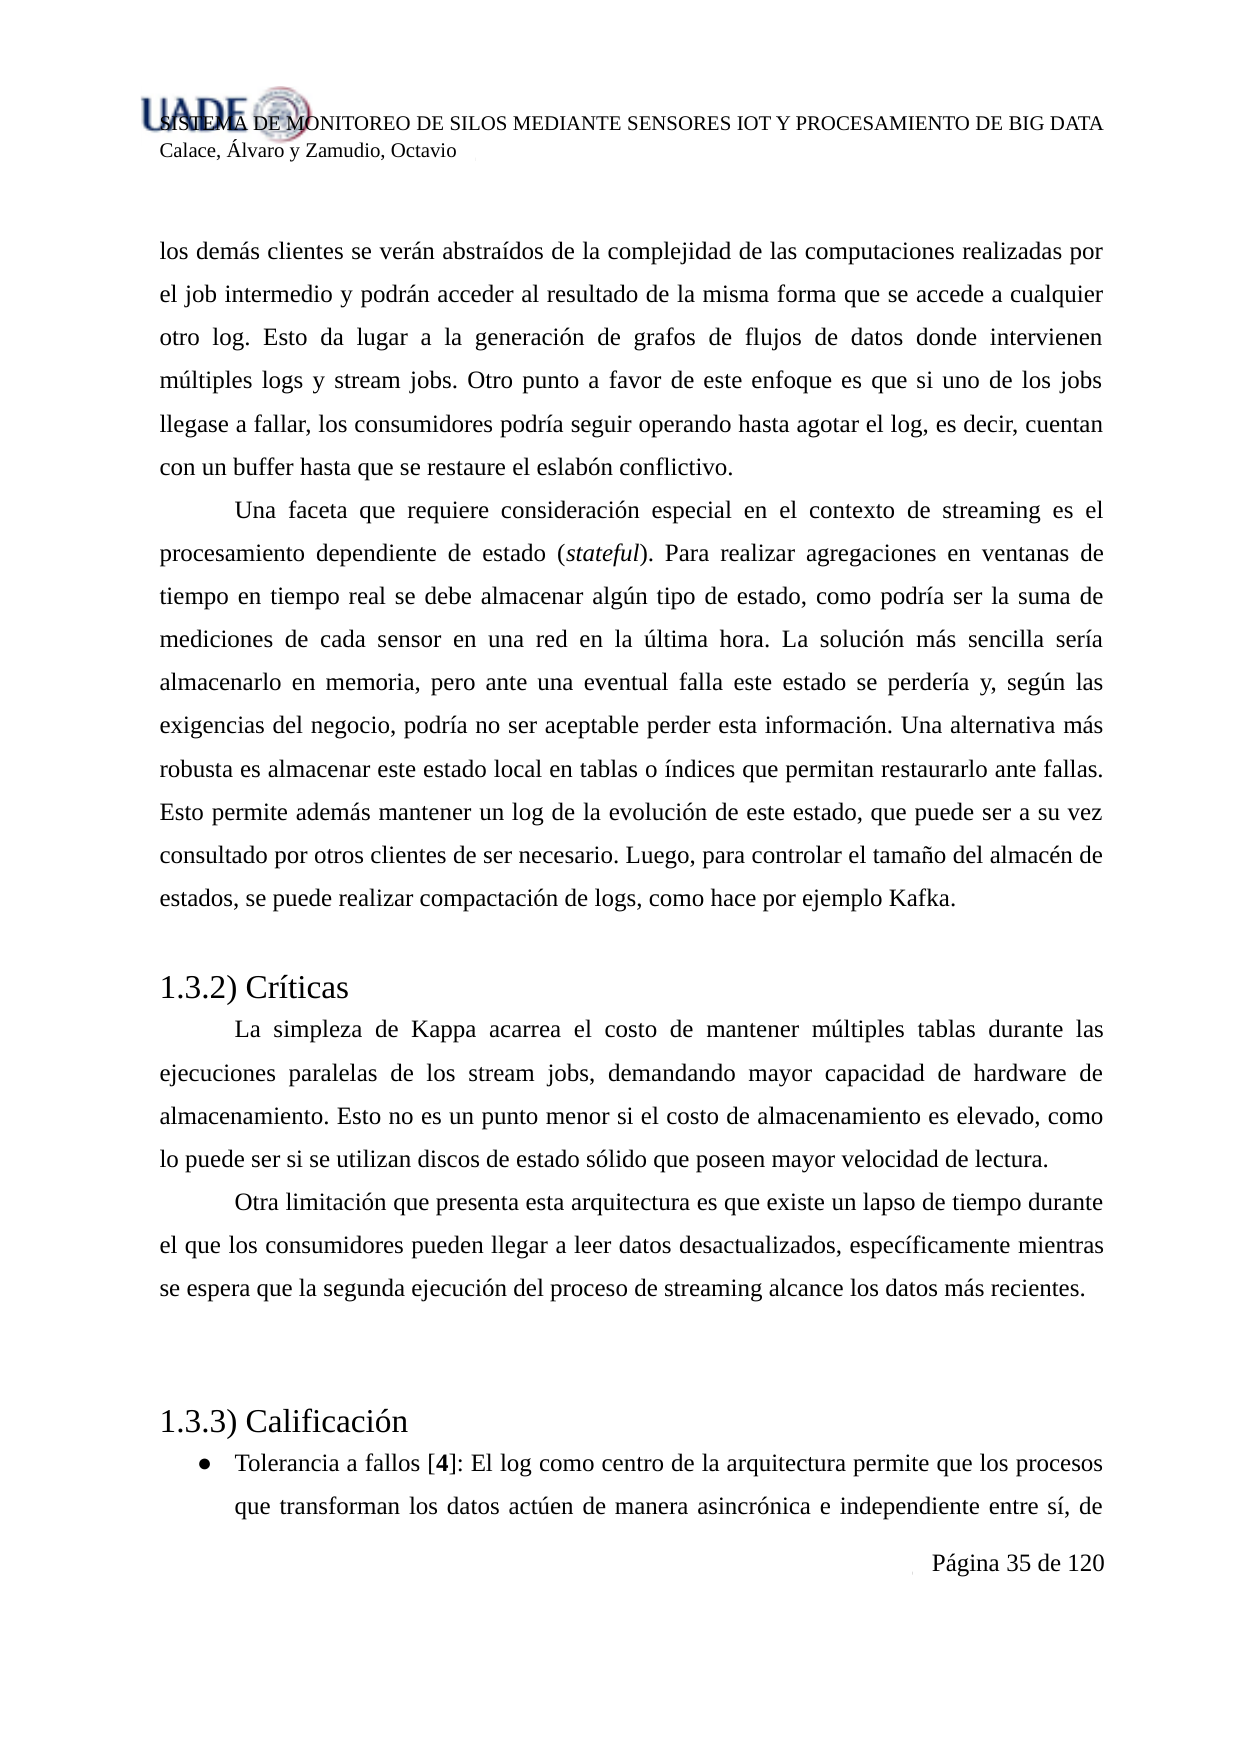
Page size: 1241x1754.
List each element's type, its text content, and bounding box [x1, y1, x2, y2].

subtitle 1.3.2) Críticas [159, 968, 1104, 1006]
text Una faceta que requiere consideración especial en el contexto de streaming es el procesamiento dependiente de estado (stateful). Para realizar agregaciones en ventanas de tiempo en tiempo real se debe almacenar algún tipo de estado, como podría ser la suma de mediciones de cada sensor en una red en la última hora. La solución más sencilla sería almacenarlo en memoria, pero ante una eventual falla este estado se perdería y, según las exigencias del negocio, podría no ser aceptable perder esta información. Una alternativa más robusta es almacenar este estado local en tablas o índices que permitan restaurarlo ante fallas. Esto permite además mantener un log de la evolución de este estado, que puede ser a su vez consultado por otros clientes de ser necesario. Luego, para controlar el tamaño del almacén de estados, se puede realizar compactación de logs, como hace por ejemplo Kafka. [159, 495, 1104, 912]
text los demás clientes se verán abstraídos de la complejidad de las computaciones realizadas por el job intermedio y podrán acceder al resultado de la misma forma que se accede a cualquier otro log. Esto da lugar a la generación de grafos de flujos de datos donde intervienen múltiples logs y stream jobs. Otro punto a favor de este enfoque es que si uno de los jobs llegase a fallar, los consumidores podría seguir operando hasta agotar el log, es decir, cuentan con un buffer hasta que se restaure el eslabón conflictivo. [159, 236, 1104, 481]
subtitle 1.3.3) Calificación [159, 1401, 1104, 1439]
text Otra limitación que presenta esta arquitectura es que existe un lapso de tiempo durante el que los consumidores pueden llegar a leer datos desactualizados, específicamente mientras se espera que la segunda ejecución del proceso de streaming alcance los datos más recientes. [159, 1187, 1104, 1302]
text La simpleza de Kappa acarrea el costo de mantener múltiples tablas durante las ejecuciones paralelas de los stream jobs, demandando mayor capacidad de hardware de almacenamiento. Esto no es un punto menor si el costo de almacenamiento es elevado, como lo puede ser si se utilizan discos de estado sólido que poseen mayor velocidad de lectura. [159, 1014, 1104, 1173]
picture [140, 86, 314, 146]
list Tolerancia a fallos [4]: El log como centro de la arquitectura permite que los procesos que transforman los datos actúen de manera asincrónica e independiente entre sí, de [197, 1448, 1104, 1520]
